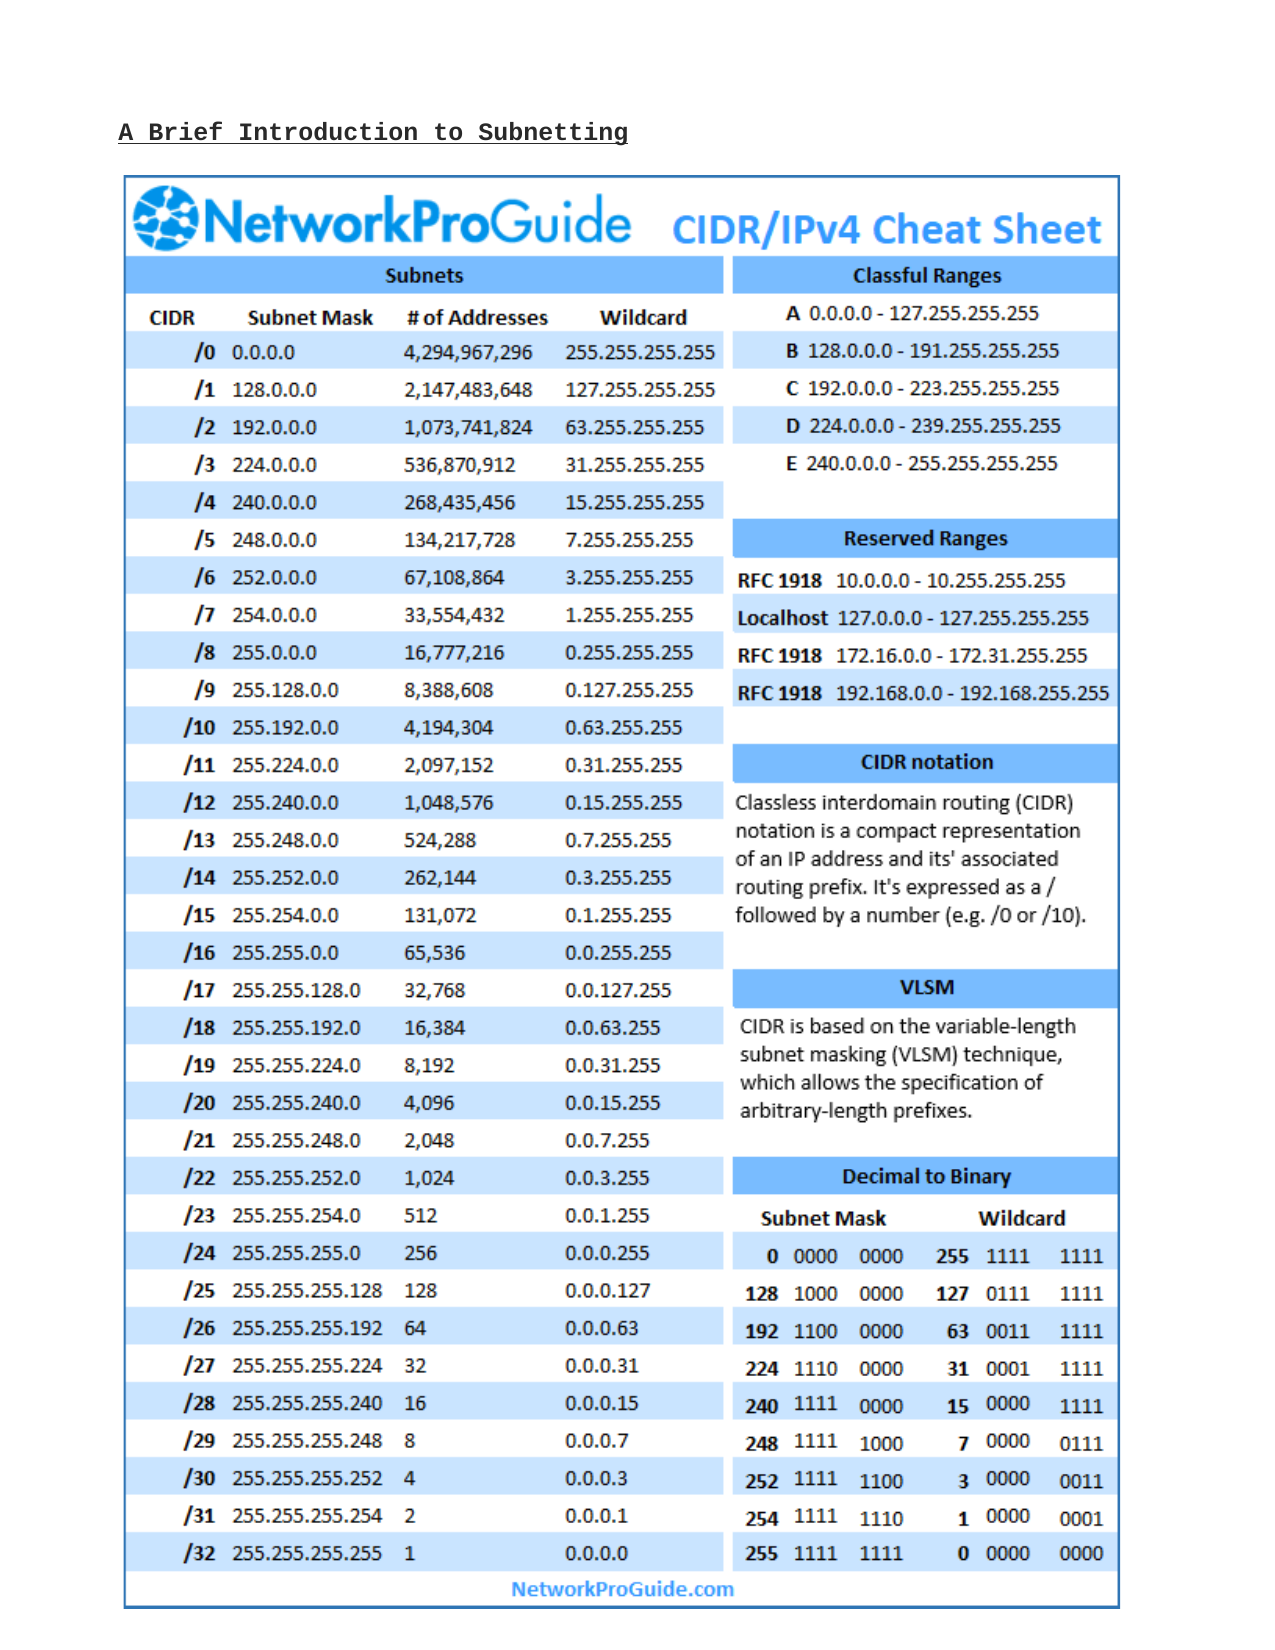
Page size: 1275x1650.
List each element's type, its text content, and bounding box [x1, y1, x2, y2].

text A Brief Introduction to Subnetting [118, 118, 1157, 148]
picture [123, 175, 1121, 1609]
